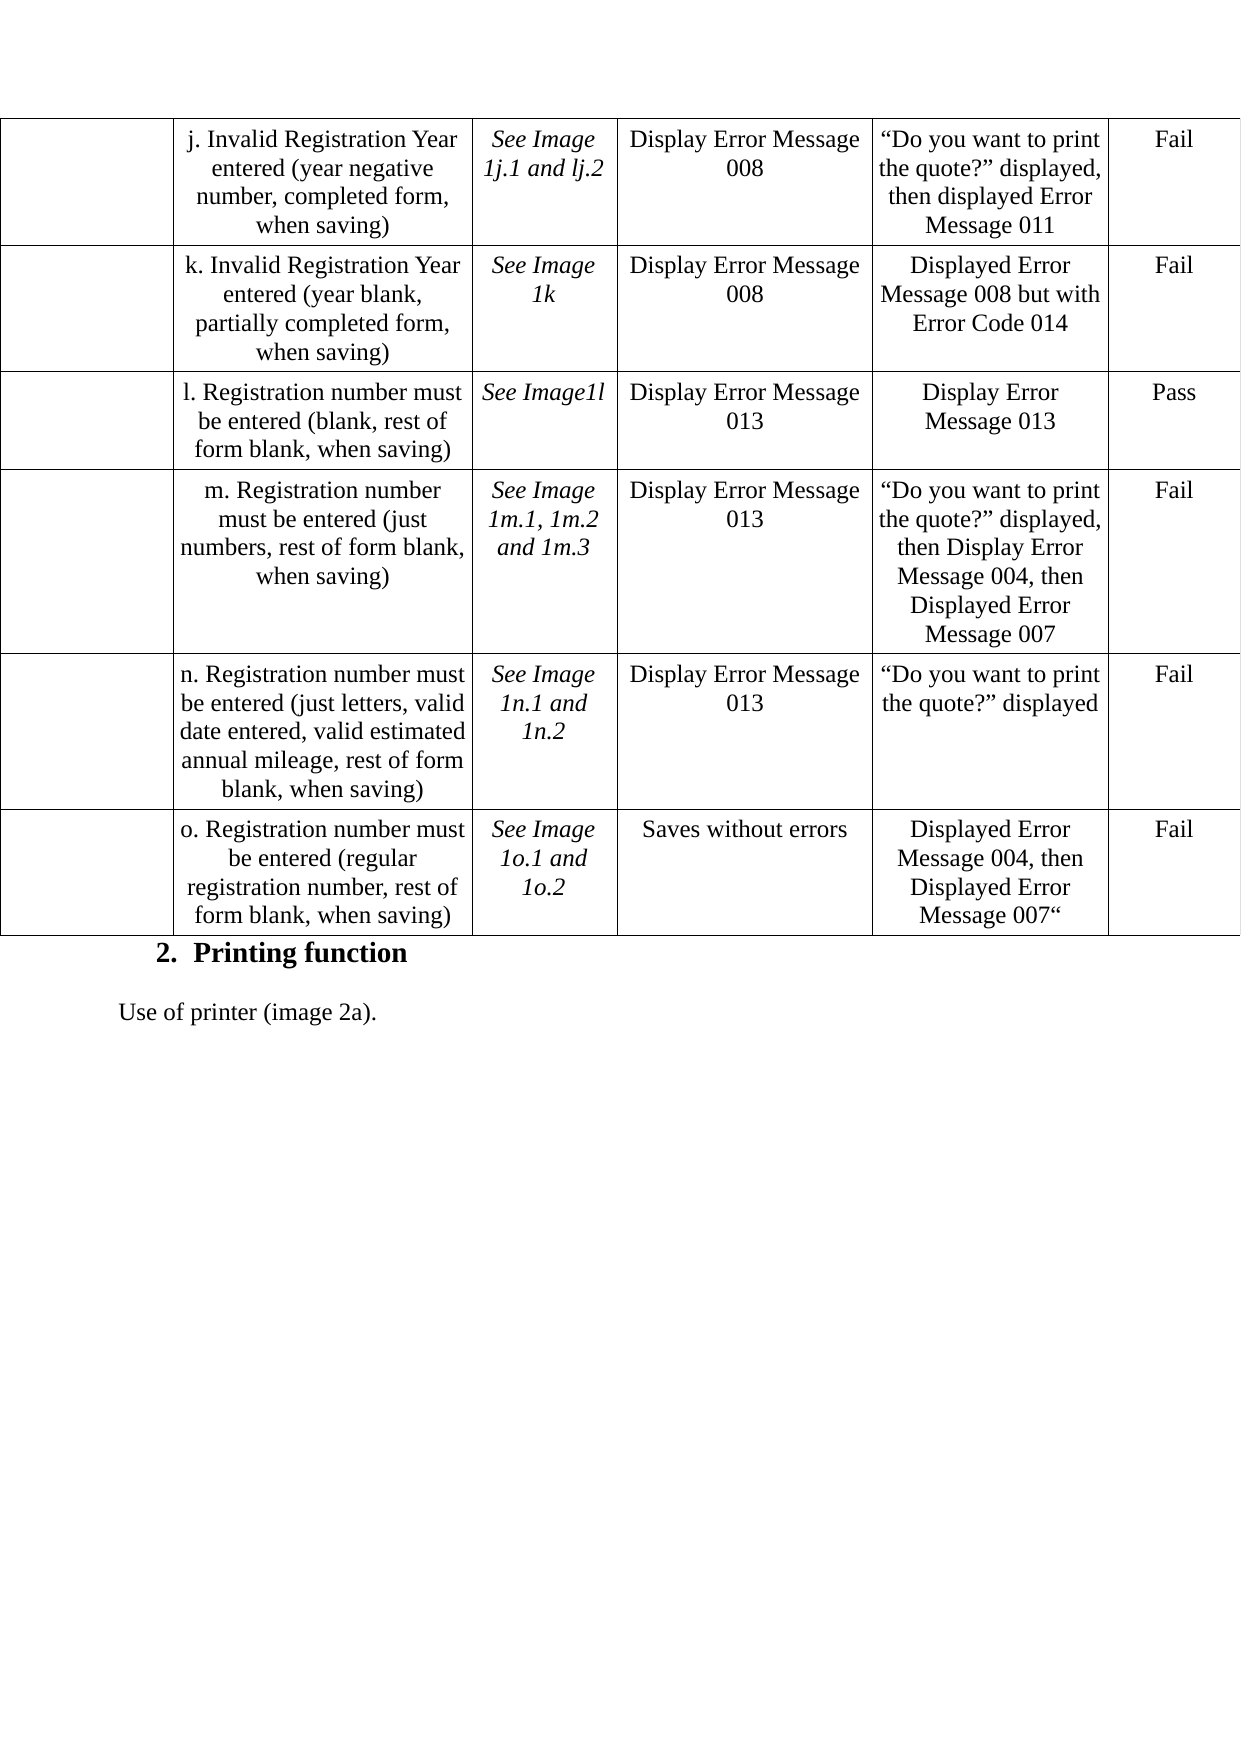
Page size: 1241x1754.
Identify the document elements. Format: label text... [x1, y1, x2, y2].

table_cell See Image 1j.1 and lj.2 [473, 119, 617, 245]
table_cell Display Error Message 013 [618, 654, 872, 808]
table_cell “Do you want to print the quote?” displayed, then Display Error Message 004, then Displayed Error Message 007 [873, 470, 1108, 653]
table_cell j. Invalid Registration Year entered (year negative number, completed form, when saving) [174, 119, 472, 245]
table_cell “Do you want to print the quote?” displayed [873, 654, 1108, 808]
table_cell Pass [1109, 372, 1240, 469]
table_cell Fail [1109, 119, 1240, 245]
table_cell See Image 1m.1, 1m.2 and 1m.3 [473, 470, 617, 653]
table_cell Display Error Message 013 [618, 372, 872, 469]
table_cell [1, 119, 173, 245]
table_cell Fail [1109, 810, 1240, 935]
table_cell l. Registration number must be entered (blank, rest of form blank, when saving) [174, 372, 472, 469]
table_cell k. Invalid Registration Year entered (year blank, partially completed form, when saving) [174, 246, 472, 371]
text Use of printer (image 2a). [118, 997, 1123, 1026]
list Printing function [156, 936, 1123, 969]
table_cell [1, 246, 173, 371]
table_cell “Do you want to print the quote?” displayed, then displayed Error Message 011 [873, 119, 1108, 245]
table_cell Fail [1109, 470, 1240, 653]
table_cell m. Registration number must be entered (just numbers, rest of form blank, when saving) [174, 470, 472, 653]
table_cell See Image 1k [473, 246, 617, 371]
table_cell Saves without errors [618, 810, 872, 935]
table_cell See Image 1n.1 and 1n.2 [473, 654, 617, 808]
table_cell [1, 810, 173, 935]
table_cell Fail [1109, 654, 1240, 808]
table_cell See Image1l [473, 372, 617, 469]
table_cell [1, 372, 173, 469]
table_cell n. Registration number must be entered (just letters, valid date entered, valid estimated annual mileage, rest of form blank, when saving) [174, 654, 472, 808]
table_cell Displayed Error Message 008 but with Error Code 014 [873, 246, 1108, 371]
table_cell Displayed Error Message 004, then Displayed Error Message 007“ [873, 810, 1108, 935]
table_cell [1, 654, 173, 808]
table_cell Display Error Message 008 [618, 119, 872, 245]
table_cell o. Registration number must be entered (regular registration number, rest of form blank, when saving) [174, 810, 472, 935]
table_cell Display Error Message 013 [873, 372, 1108, 469]
table_cell Display Error Message 008 [618, 246, 872, 371]
table_cell See Image 1o.1 and 1o.2 [473, 810, 617, 935]
table_cell Display Error Message 013 [618, 470, 872, 653]
table_cell [1, 470, 173, 653]
table_cell Fail [1109, 246, 1240, 371]
